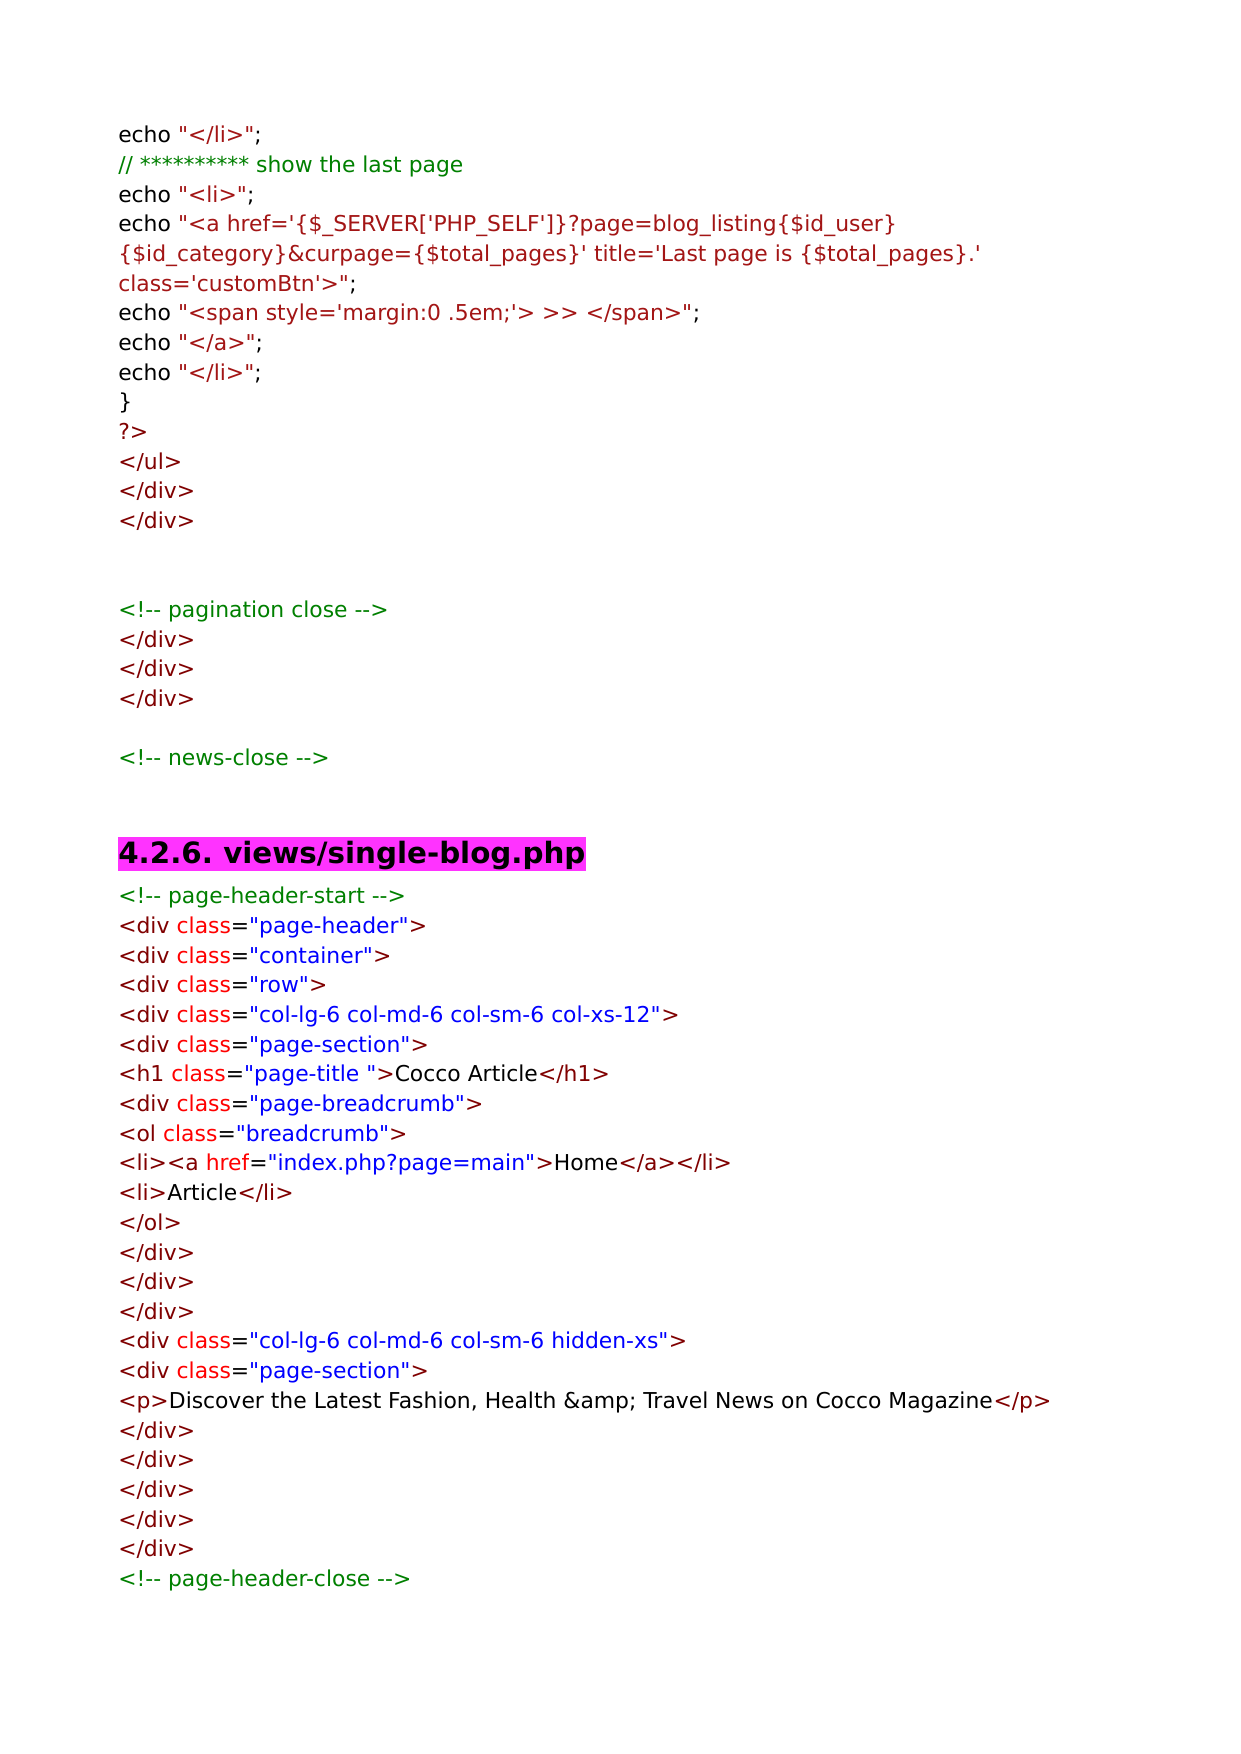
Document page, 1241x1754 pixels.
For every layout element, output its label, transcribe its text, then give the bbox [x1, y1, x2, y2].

text <li>Article</li> [118, 1176, 1122, 1206]
text <div class="col-lg-6 col-md-6 col-sm-6 hidden-xs"> [118, 1324, 1122, 1354]
text <h1 class="page-title ">Cocco Article</h1> [118, 1057, 1122, 1087]
text </div> [118, 1473, 1122, 1503]
text echo "</li>"; [118, 118, 1122, 148]
text <li><a href="index.php?page=main">Home</a></li> [118, 1146, 1122, 1176]
text </ol> [118, 1206, 1122, 1235]
text </div> [118, 1295, 1122, 1324]
text <!-- page-header-close --> [118, 1562, 1122, 1592]
text </div> [118, 1413, 1122, 1443]
text <ol class="breadcrumb"> [118, 1117, 1122, 1146]
text // ********** show the last page [118, 148, 1122, 177]
text </div> [118, 1532, 1122, 1562]
text <div class="page-header"> [118, 909, 1122, 938]
text </div> [118, 474, 1122, 504]
text </div> [118, 1503, 1122, 1532]
text </ul> [118, 445, 1122, 474]
text <div class="row"> [118, 968, 1122, 998]
text echo "</a>"; [118, 326, 1122, 356]
text echo "<a href='{$_SERVER['PHP_SELF']}?page=blog_listing{$id_user}{$id_category}&curpage={$total_pages}' title='Last page is {$total_pages}.' class='customBtn'>"; [118, 207, 1122, 296]
text <!-- page-header-start --> [118, 883, 1122, 909]
text echo "</li>"; [118, 356, 1122, 385]
text </div> [118, 504, 1122, 534]
text <div class="page-section"> [118, 1028, 1122, 1057]
text <div class="page-breadcrumb"> [118, 1087, 1122, 1117]
text echo "<li>"; [118, 177, 1122, 207]
text <div class="container"> [118, 938, 1122, 968]
text </div> [118, 682, 1122, 712]
text ?> [118, 415, 1122, 445]
text <div class="col-lg-6 col-md-6 col-sm-6 col-xs-12"> [118, 998, 1122, 1028]
text </div> [118, 1235, 1122, 1265]
text <p>Discover the Latest Fashion, Health &amp; Travel News on Cocco Magazine</p> [118, 1384, 1122, 1413]
text <!-- news-close --> [118, 741, 1122, 771]
text </div> [118, 652, 1122, 682]
text echo "<span style='margin:0 .5em;'> >> </span>"; [118, 296, 1122, 326]
text </div> [118, 623, 1122, 652]
text <div class="page-section"> [118, 1354, 1122, 1384]
text </div> [118, 1265, 1122, 1295]
text } [118, 385, 1122, 415]
text <!-- pagination close --> [118, 593, 1122, 623]
text </div> [118, 1443, 1122, 1473]
subtitle 4.2.6. views/single-blog.php [118, 837, 1122, 871]
